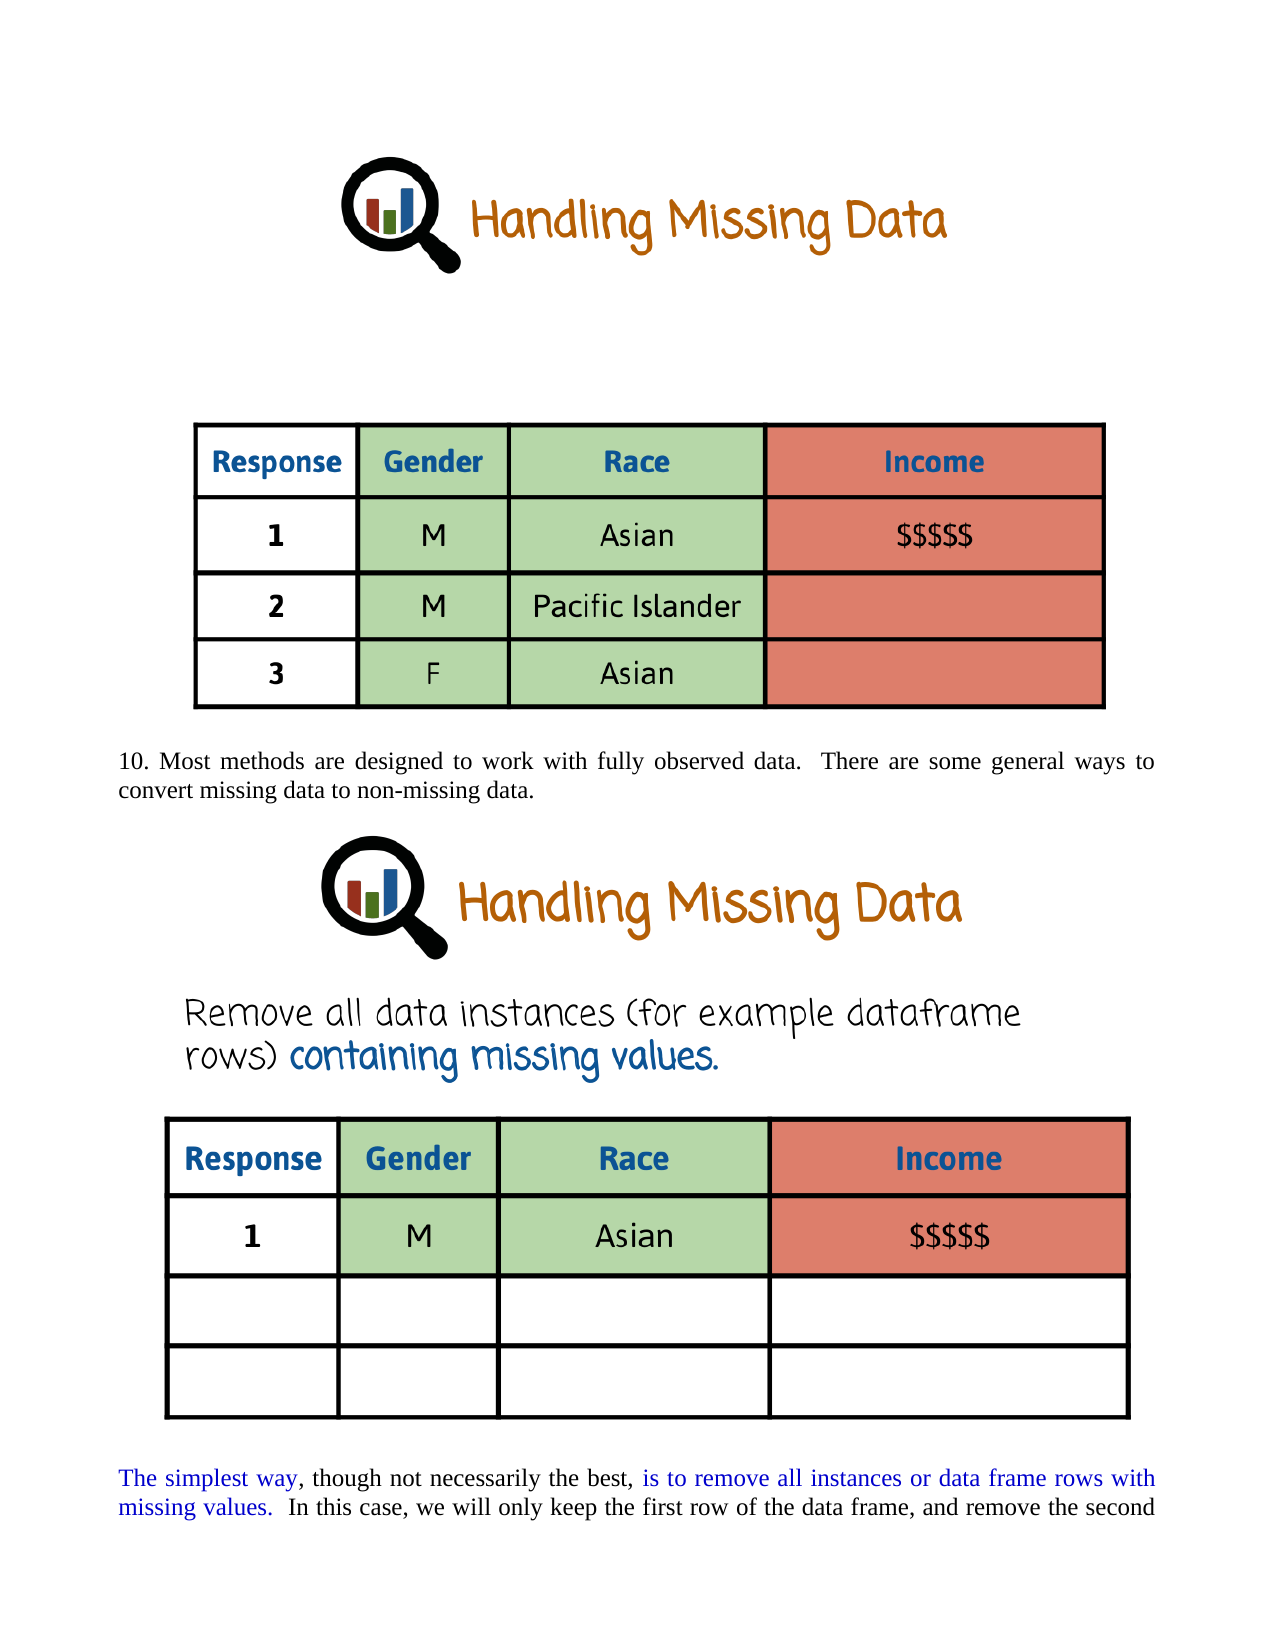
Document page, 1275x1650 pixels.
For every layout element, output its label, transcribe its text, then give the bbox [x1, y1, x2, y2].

picture [118, 832, 1157, 1434]
picture [118, 146, 1157, 718]
text 10. Most methods are designed to work with fully observed data. There are some general ways to convert missing data to non-missing data. [118, 746, 1157, 804]
text The simplest way, though not necessarily the best, is to remove all instances or data frame rows with missing values. In this case, we will only keep the first row of the data frame, and remove the second [118, 1463, 1157, 1520]
